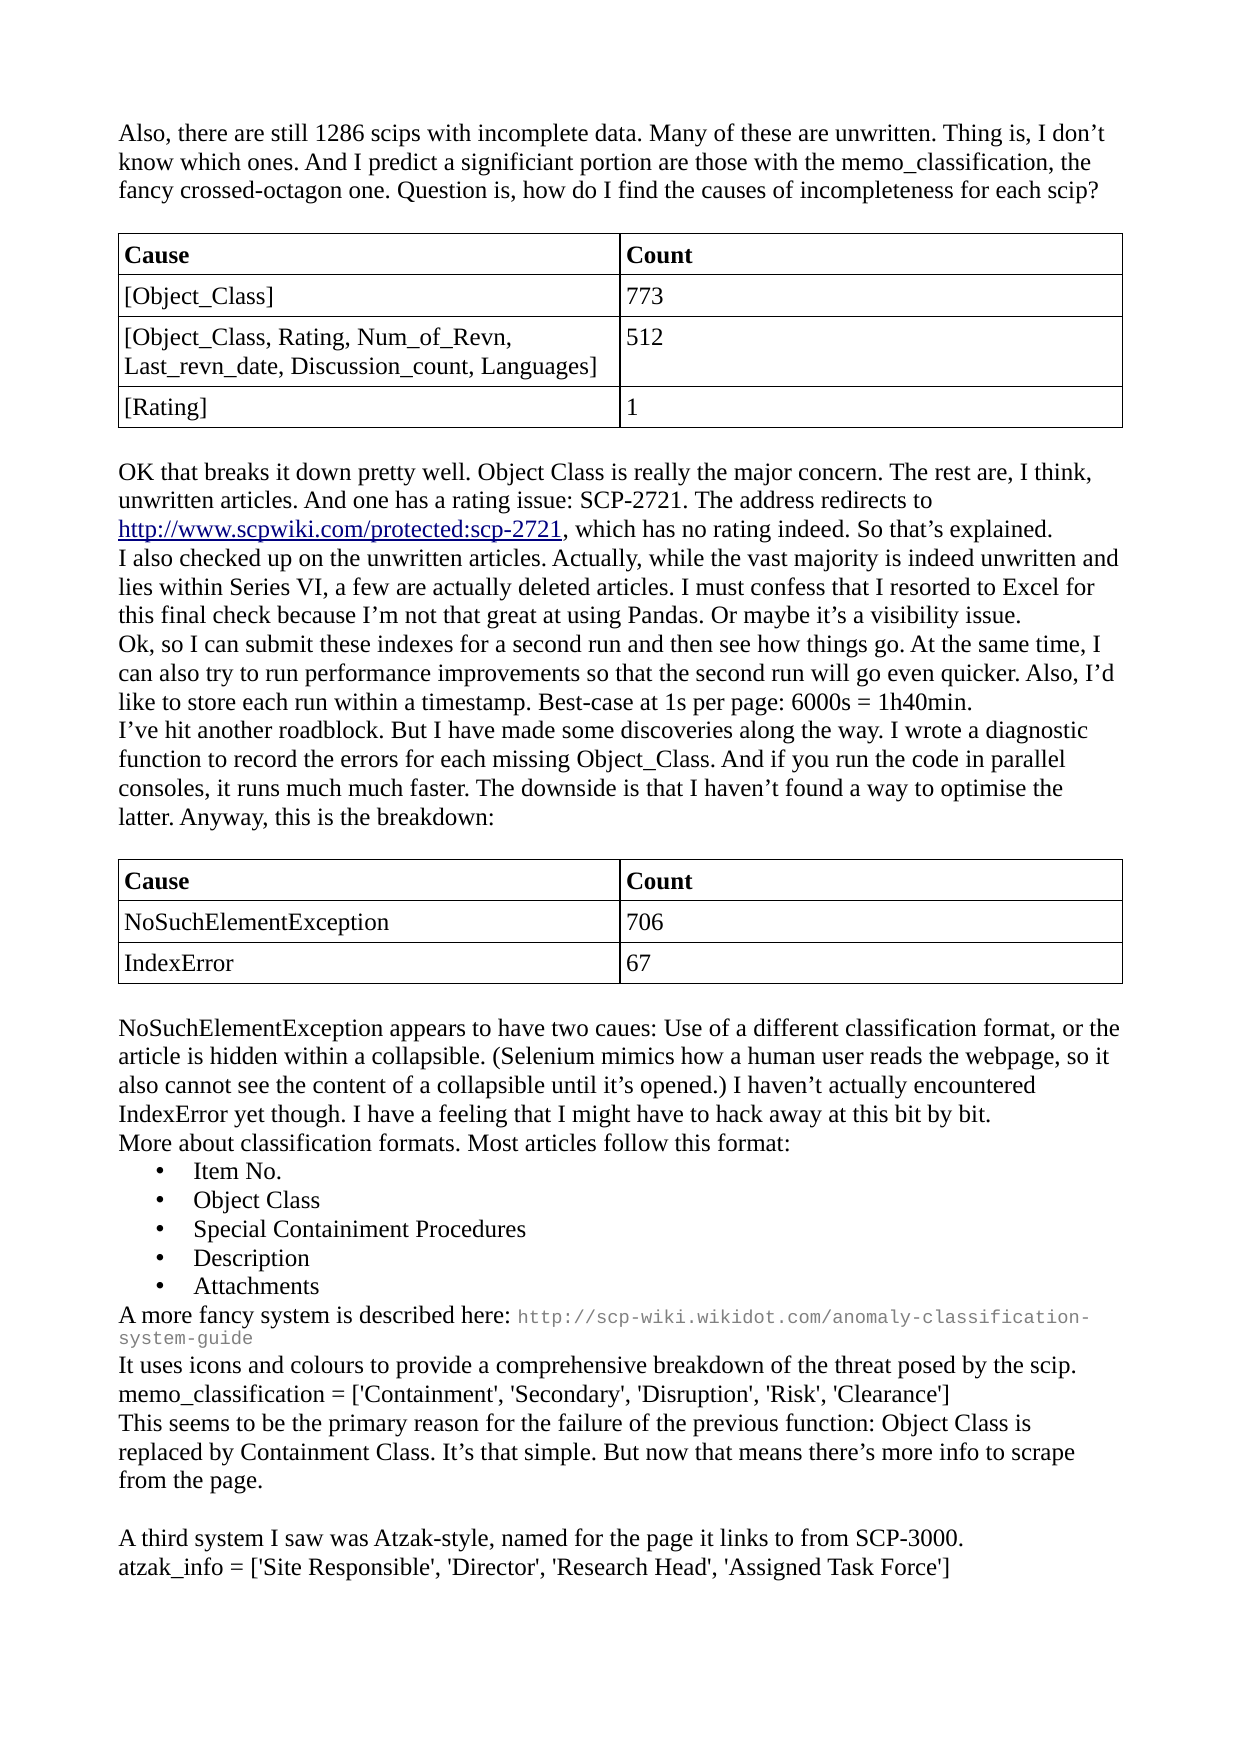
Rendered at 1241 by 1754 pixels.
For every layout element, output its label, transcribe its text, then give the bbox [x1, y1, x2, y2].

text A third system I saw was Atzak-style, named for the page it links to from SCP-3000. [118, 1523, 1122, 1552]
text I’ve hit another roadblock. But I have made some discoveries along the way. I wrote a diagnostic function to record the errors for each missing Object_Class. And if you run the code in parallel consoles, it runs much much faster. The downside is that I haven’t found a way to optimise the latter. Anyway, this is the breakdown: [118, 715, 1122, 830]
text Ok, so I can submit these indexes for a second run and then see how things go. At the same time, I can also try to run performance improvements so that the second run will go even quicker. Also, I’d like to store each run within a timestamp. Best-case at 1s per page: 6000s = 1h40min. [118, 629, 1122, 715]
table_cell 512 [621, 317, 1122, 386]
table_cell 706 [621, 901, 1122, 942]
table_header Count [621, 860, 1122, 900]
text Also, there are still 1286 scips with incomplete data. Many of these are unwritten. Thing is, I don’t know which ones. And I predict a significiant portion are those with the memo_classification, the fancy crossed-octagon one. Question is, how do I find the causes of incompleteness for each scip? [118, 118, 1122, 204]
table_cell 773 [621, 275, 1122, 316]
text NoSuchElementException appears to have two caues: Use of a different classification format, or the article is hidden within a collapsible. (Selenium mimics how a human user reads the webpage, so it also cannot see the content of a collapsible until it’s opened.) I haven’t actually encountered IndexError yet though. I have a feeling that I might have to hack away at this bit by bit. [118, 1013, 1122, 1128]
table_cell IndexError [119, 943, 619, 983]
table_header Count [621, 234, 1122, 274]
text It uses icons and colours to provide a comprehensive breakdown of the threat posed by the scip. [118, 1350, 1122, 1379]
text memo_classification = ['Containment', 'Secondary', 'Disruption', 'Risk', 'Clearance'] [118, 1379, 1122, 1408]
list Special Containiment Procedures [156, 1214, 1122, 1243]
list Description [156, 1243, 1122, 1271]
table_cell [Object_Class] [119, 275, 619, 316]
table_cell [Object_Class, Rating, Num_of_Revn, Last_revn_date, Discussion_count, Languages] [119, 317, 619, 386]
text atzak_info = ['Site Responsible', 'Director', 'Research Head', 'Assigned Task Force'] [118, 1552, 1122, 1580]
list Item No. [156, 1156, 1122, 1185]
table_header Cause [119, 860, 619, 900]
table_header Cause [119, 234, 619, 274]
list Attachments [156, 1271, 1122, 1300]
text OK that breaks it down pretty well. Object Class is really the major concern. The rest are, I think, unwritten articles. And one has a rating issue: SCP-2721. The address redirects to http://www.scpwiki.com/protected:scp-2721, which has no rating indeed. So that’s explained. [118, 457, 1122, 543]
table_cell [Rating] [119, 387, 619, 427]
table_cell 67 [621, 943, 1122, 983]
table_cell 1 [621, 387, 1122, 427]
text A more fancy system is described here: http://scp-wiki.wikidot.com/anomaly-classification-system-guide [118, 1300, 1122, 1350]
text This seems to be the primary reason for the failure of the previous function: Object Class is replaced by Containment Class. It’s that simple. But now that means there’s more info to scrape from the page. [118, 1408, 1122, 1494]
text More about classification formats. Most articles follow this format: [118, 1128, 1122, 1156]
list Object Class [156, 1185, 1122, 1214]
text I also checked up on the unwritten articles. Actually, while the vast majority is indeed unwritten and lies within Series VI, a few are actually deleted articles. I must confess that I resorted to Excel for this final check because I’m not that great at using Pandas. Or maybe it’s a visibility issue. [118, 543, 1122, 629]
table_cell NoSuchElementException [119, 901, 619, 942]
